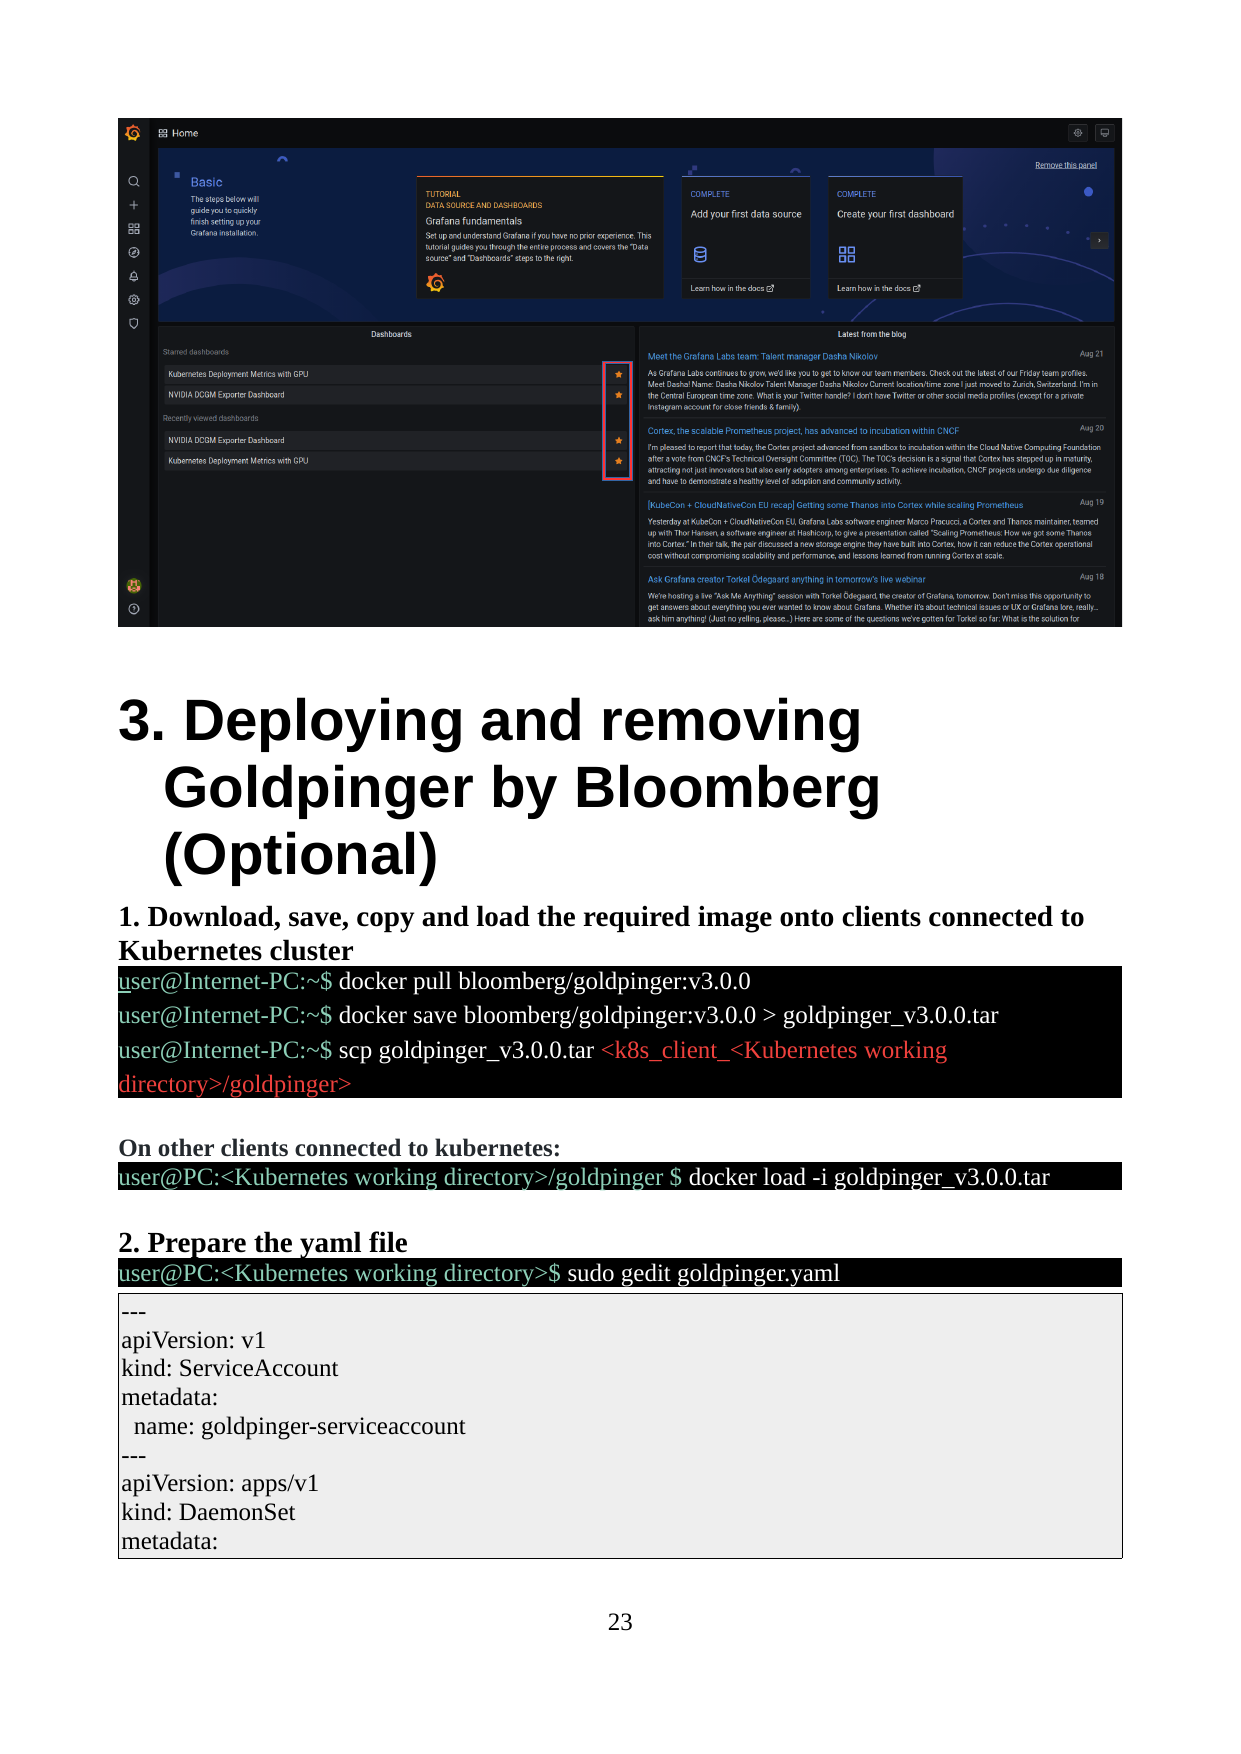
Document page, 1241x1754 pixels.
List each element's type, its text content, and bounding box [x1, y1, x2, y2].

text user@Internet-PC:~$ docker pull bloomberg/goldpinger:v3.0.0 [118, 966, 1122, 995]
text user@Internet-PC:~$ scp goldpinger_v3.0.0.tar <k8s_client_<Kubernetes working directory>/goldpinger> [118, 1035, 1122, 1098]
text apiVersion: apps/v1 [119, 1465, 1122, 1494]
text apiVersion: v1 [119, 1322, 1122, 1350]
text user@PC:<Kubernetes working directory>$ sudo gedit goldpinger.yaml [118, 1258, 1122, 1287]
subtitle 3. Deploying and removing Goldpinger by Bloomberg (Optional) [118, 685, 1122, 887]
text 2. Prepare the yaml file [118, 1225, 1122, 1258]
text user@Internet-PC:~$ docker save bloomberg/goldpinger:v3.0.0 > goldpinger_v3.0.0.tar [118, 1001, 1122, 1029]
text kind: ServiceAccount [119, 1350, 1122, 1379]
text --- [119, 1294, 1122, 1322]
text metadata: [119, 1523, 1122, 1558]
text 1. Download, save, copy and load the required image onto clients connected to Kubernetes cluster [118, 899, 1122, 966]
text metadata: [119, 1379, 1122, 1408]
text On other clients connected to kubernetes: [118, 1133, 1122, 1162]
text --- [119, 1437, 1122, 1465]
text kind: DaemonSet [119, 1494, 1122, 1523]
picture [118, 118, 1123, 627]
text user@PC:<Kubernetes working directory>/goldpinger $ docker load -i goldpinger_v3.0.0.tar [118, 1162, 1122, 1190]
text name: goldpinger-serviceaccount [119, 1408, 1122, 1437]
